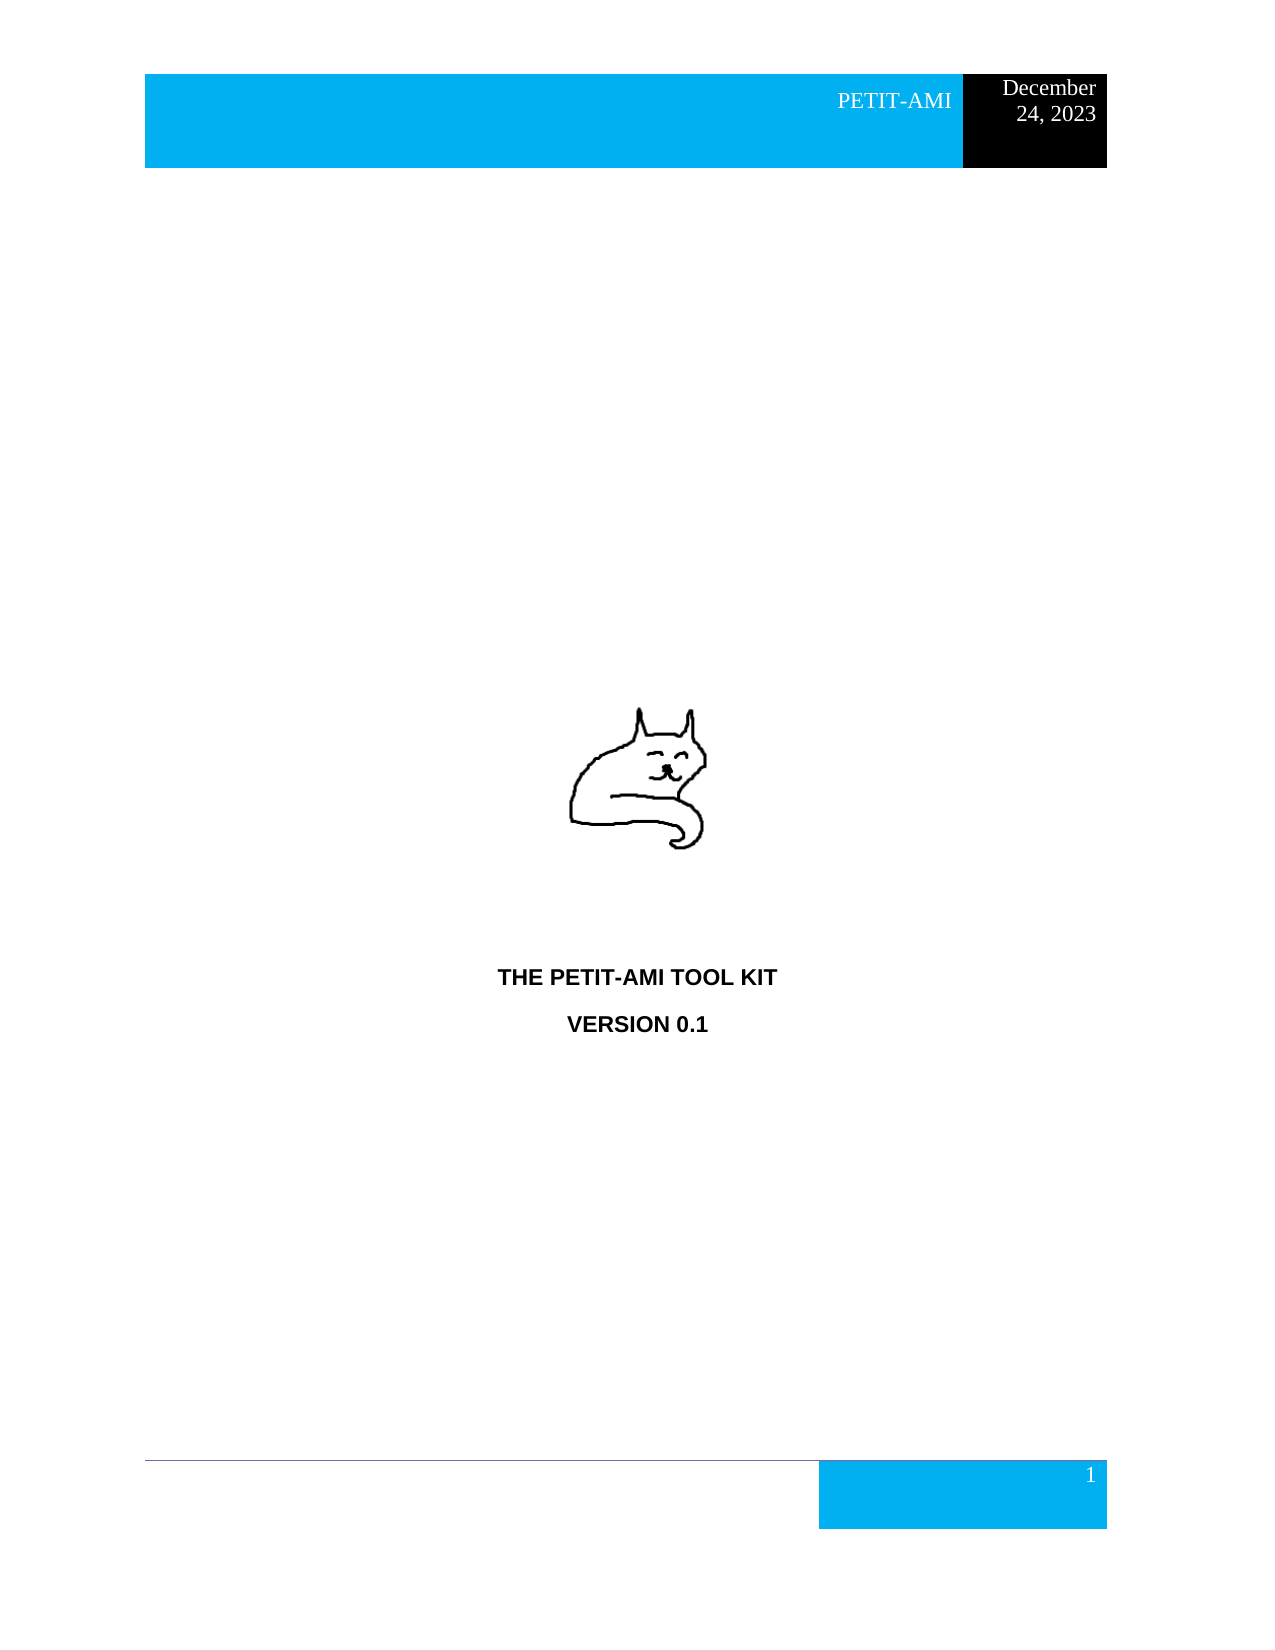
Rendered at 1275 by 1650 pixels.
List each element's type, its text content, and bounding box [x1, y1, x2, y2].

text THE PETIT-AMI TOOL KIT [156, 964, 1118, 990]
text VERSION 0.1 [156, 1011, 1118, 1037]
picture [536, 690, 739, 893]
